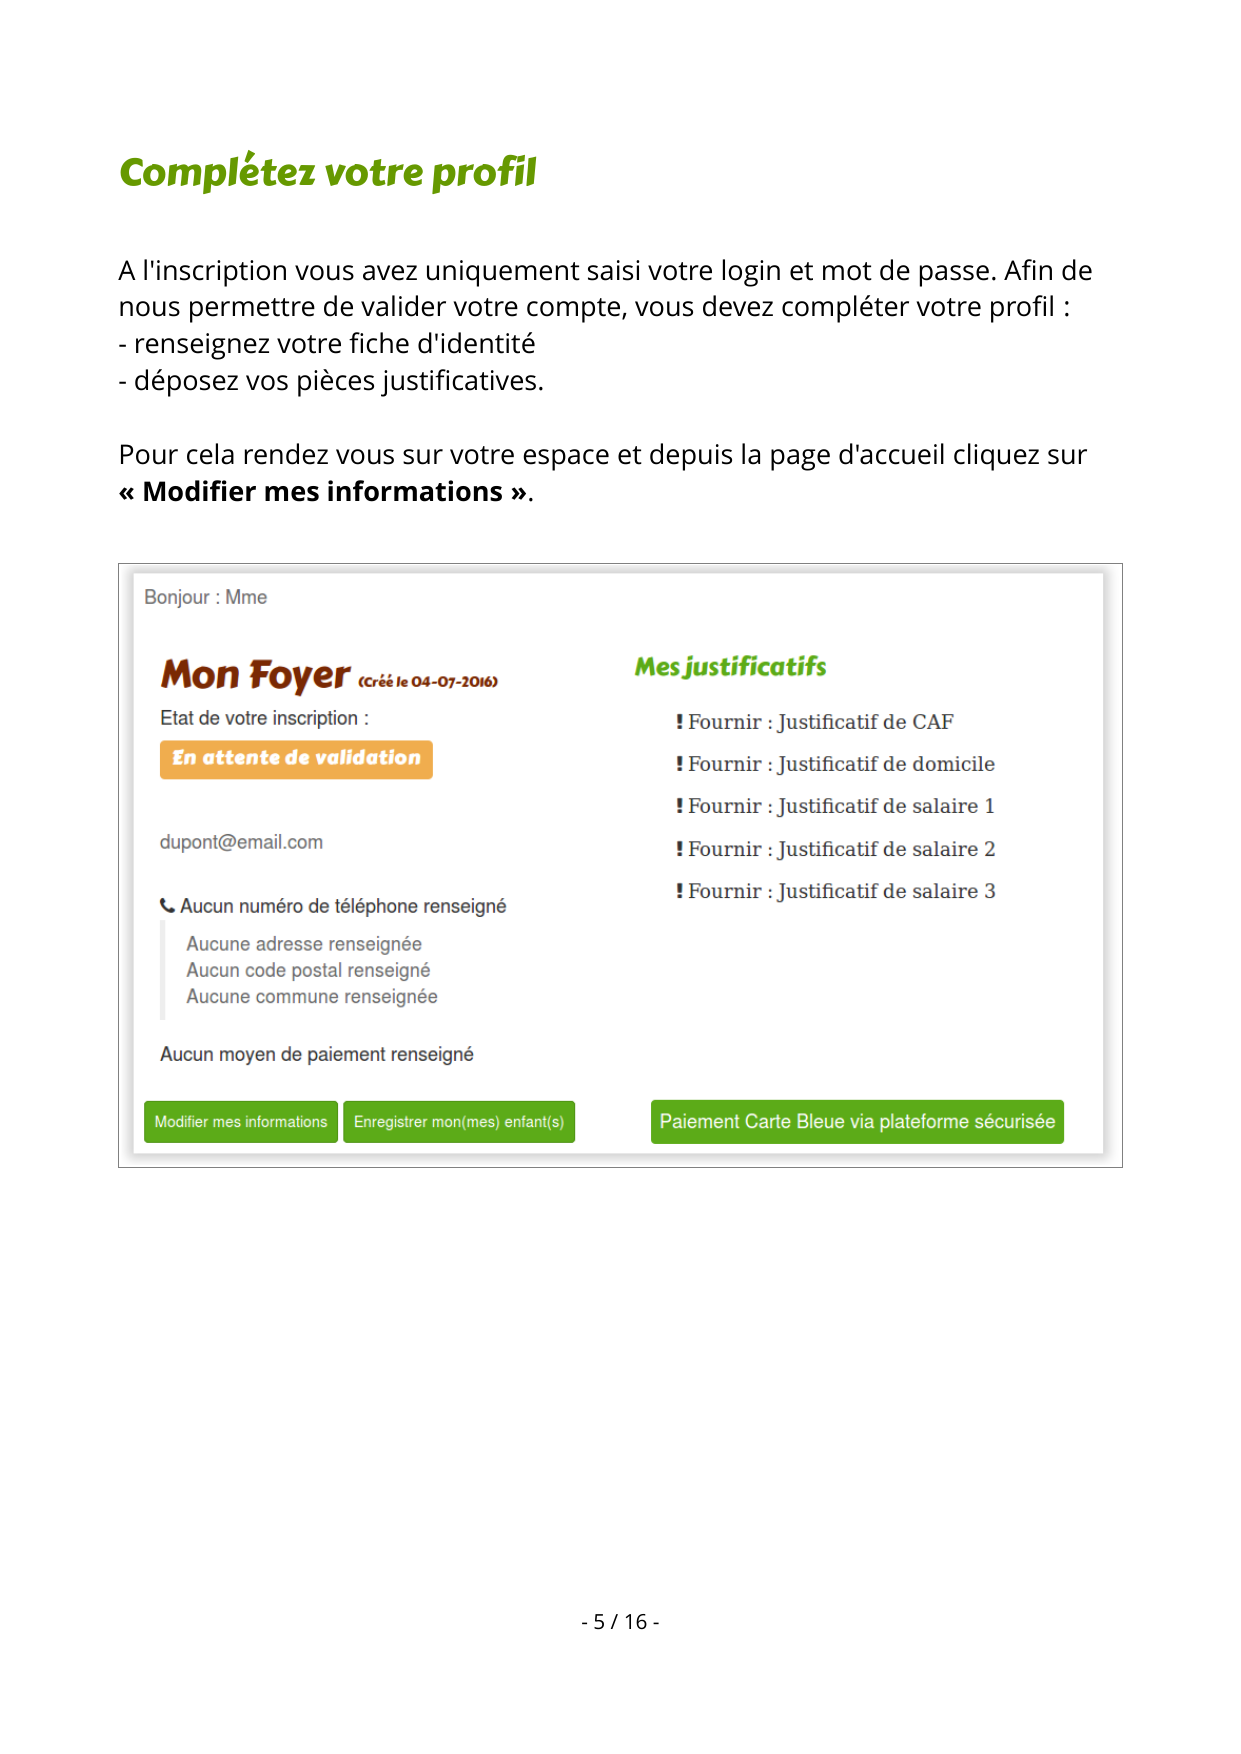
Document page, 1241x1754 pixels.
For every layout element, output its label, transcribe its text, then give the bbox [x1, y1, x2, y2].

text Pour cela rendez vous sur votre espace et depuis la page d'accueil cliquez sur « Modifier mes informations ». [118, 435, 1122, 509]
text - déposez vos pièces justificatives. [118, 362, 1122, 398]
text - renseignez votre fiche d'identité [118, 325, 1122, 362]
subtitle Complétez votre profil [118, 143, 1122, 202]
text A l'inscription vous avez uniquement saisi votre login et mot de passe. Afin de nous permettre de valider votre compte, vous devez compléter votre profil : [118, 251, 1122, 325]
picture [121, 565, 1119, 1165]
